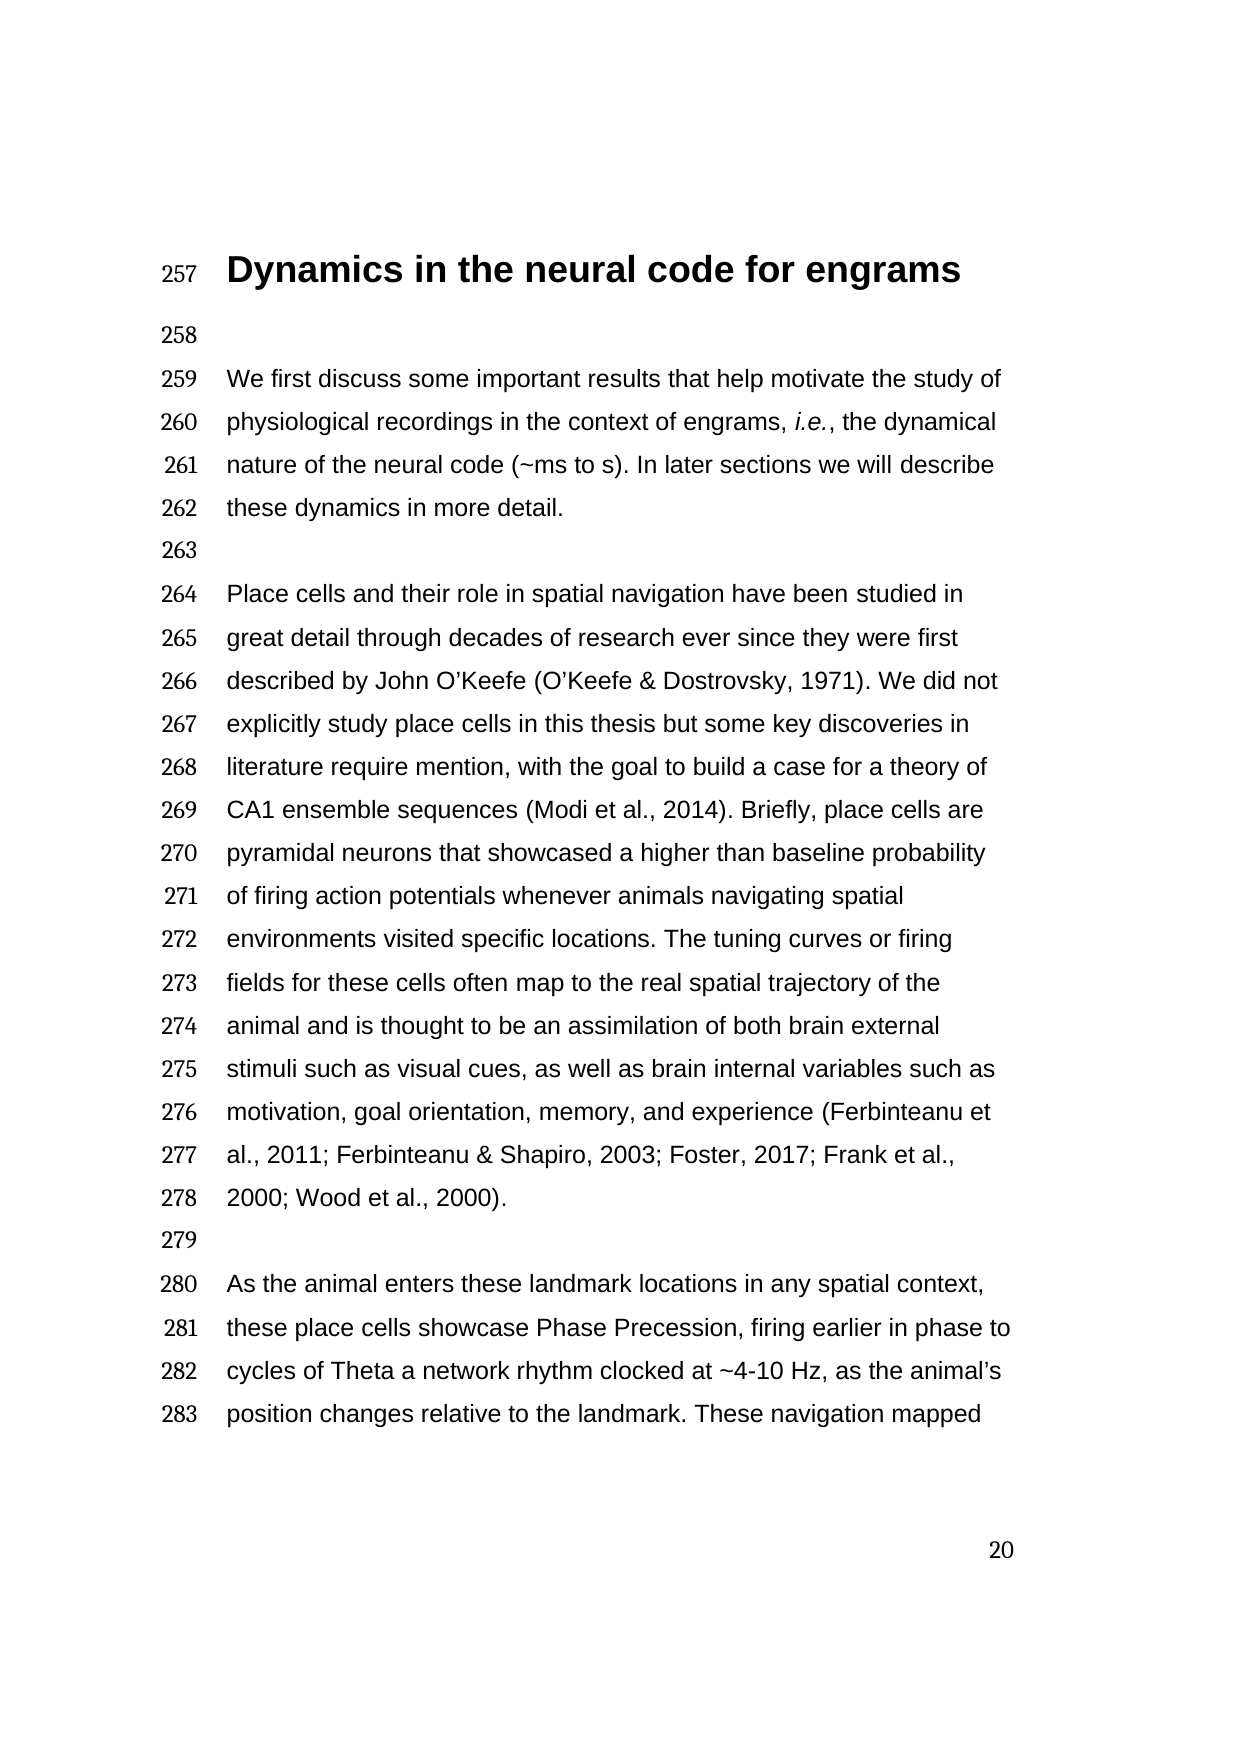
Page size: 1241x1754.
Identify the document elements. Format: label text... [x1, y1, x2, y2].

subtitle Dynamics in the neural code for engrams [226, 248, 1014, 291]
text We first discuss some important results that help motivate the study of physiological recordings in the context of engrams, i.e., the dynamical nature of the neural code (~ms to s). In later sections we will describe these dynamics in more detail. [226, 364, 1014, 522]
text As the animal enters these landmark locations in any spatial context, these place cells showcase Phase Precession, firing earlier in phase to cycles of Theta a network rhythm clocked at ~4-10 Hz, as the animal’s position changes relative to the landmark. These navigation mapped [226, 1269, 1014, 1427]
text Place cells and their role in spatial navigation have been studied in great detail through decades of research ever since they were first described by John O’Keefe (O’Keefe & Dostrovsky, 1971)⁠. We did not explicitly study place cells in this thesis but some key discoveries in literature require mention, with the goal to build a case for a theory of CA1 ensemble sequences (Modi et al., 2014)⁠. Briefly, place cells are pyramidal neurons that showcased a higher than baseline probability of firing action potentials whenever animals navigating spatial environments visited specific locations. The tuning curves or firing fields for these cells often map to the real spatial trajectory of the animal and is thought to be an assimilation of both brain external stimuli such as visual cues, as well as brain internal variables such as motivation, goal orientation, memory, and experience (Ferbinteanu et al., 2011; Ferbinteanu & Shapiro, 2003; Foster, 2017; Frank et al., 2000; Wood et al., 2000)⁠. [226, 579, 1014, 1212]
